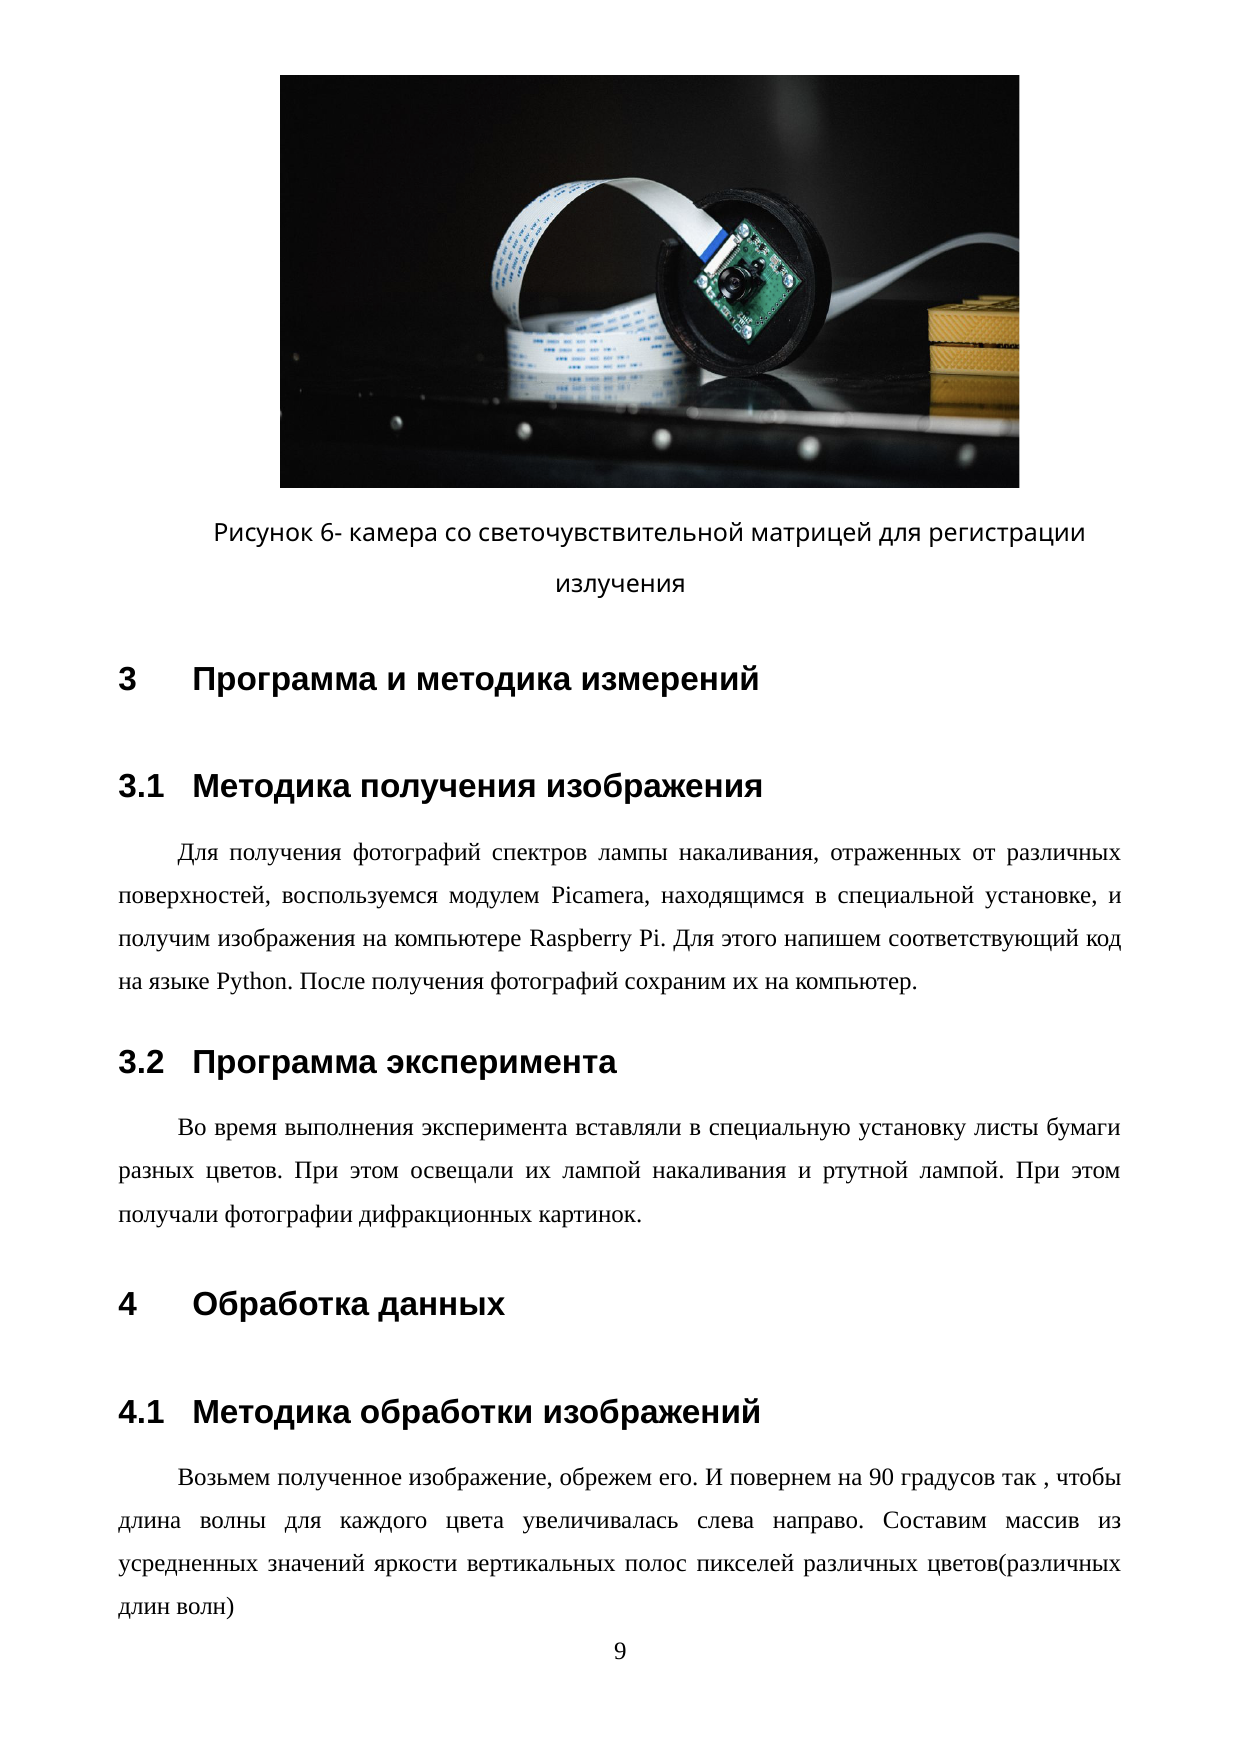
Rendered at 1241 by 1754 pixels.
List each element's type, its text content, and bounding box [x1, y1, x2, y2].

text Во время выполнения эксперимента вставляли в специальную установку листы бумаги разных цветов. При этом освещали их лампой накаливания и ртутной лампой. При этом получали фотографии дифракционных картинок. [118, 1112, 1122, 1227]
subtitle Методика обработки изображений [118, 1392, 1122, 1430]
subtitle Методика получения изображения [118, 766, 1122, 805]
picture [280, 75, 1020, 488]
subtitle Обработка данных [118, 1284, 1122, 1322]
text Для получения фотографий спектров лампы накаливания, отраженных от различных поверхностей, воспользуемся модулем Picamera, находящимся в специальной установке, и получим изображения на компьютере Raspberry Pi. Для этого напишем соответствующий код на языке Python. После получения фотографий сохраним их на компьютер. [118, 837, 1122, 995]
text Рисунок 6- камера со светочувствительной матрицей для регистрации излучения [118, 514, 1122, 599]
subtitle Программа эксперимента [118, 1042, 1122, 1081]
text Возьмем полученное изображение, обрежем его. И повернем на 90 градусов так , чтобы длина волны для каждого цвета увеличивалась слева направо. Составим массив из усредненных значений яркости вертикальных полос пикселей различных цветов(различных длин волн) [118, 1462, 1122, 1620]
subtitle Программа и методика измерений [118, 658, 1122, 697]
